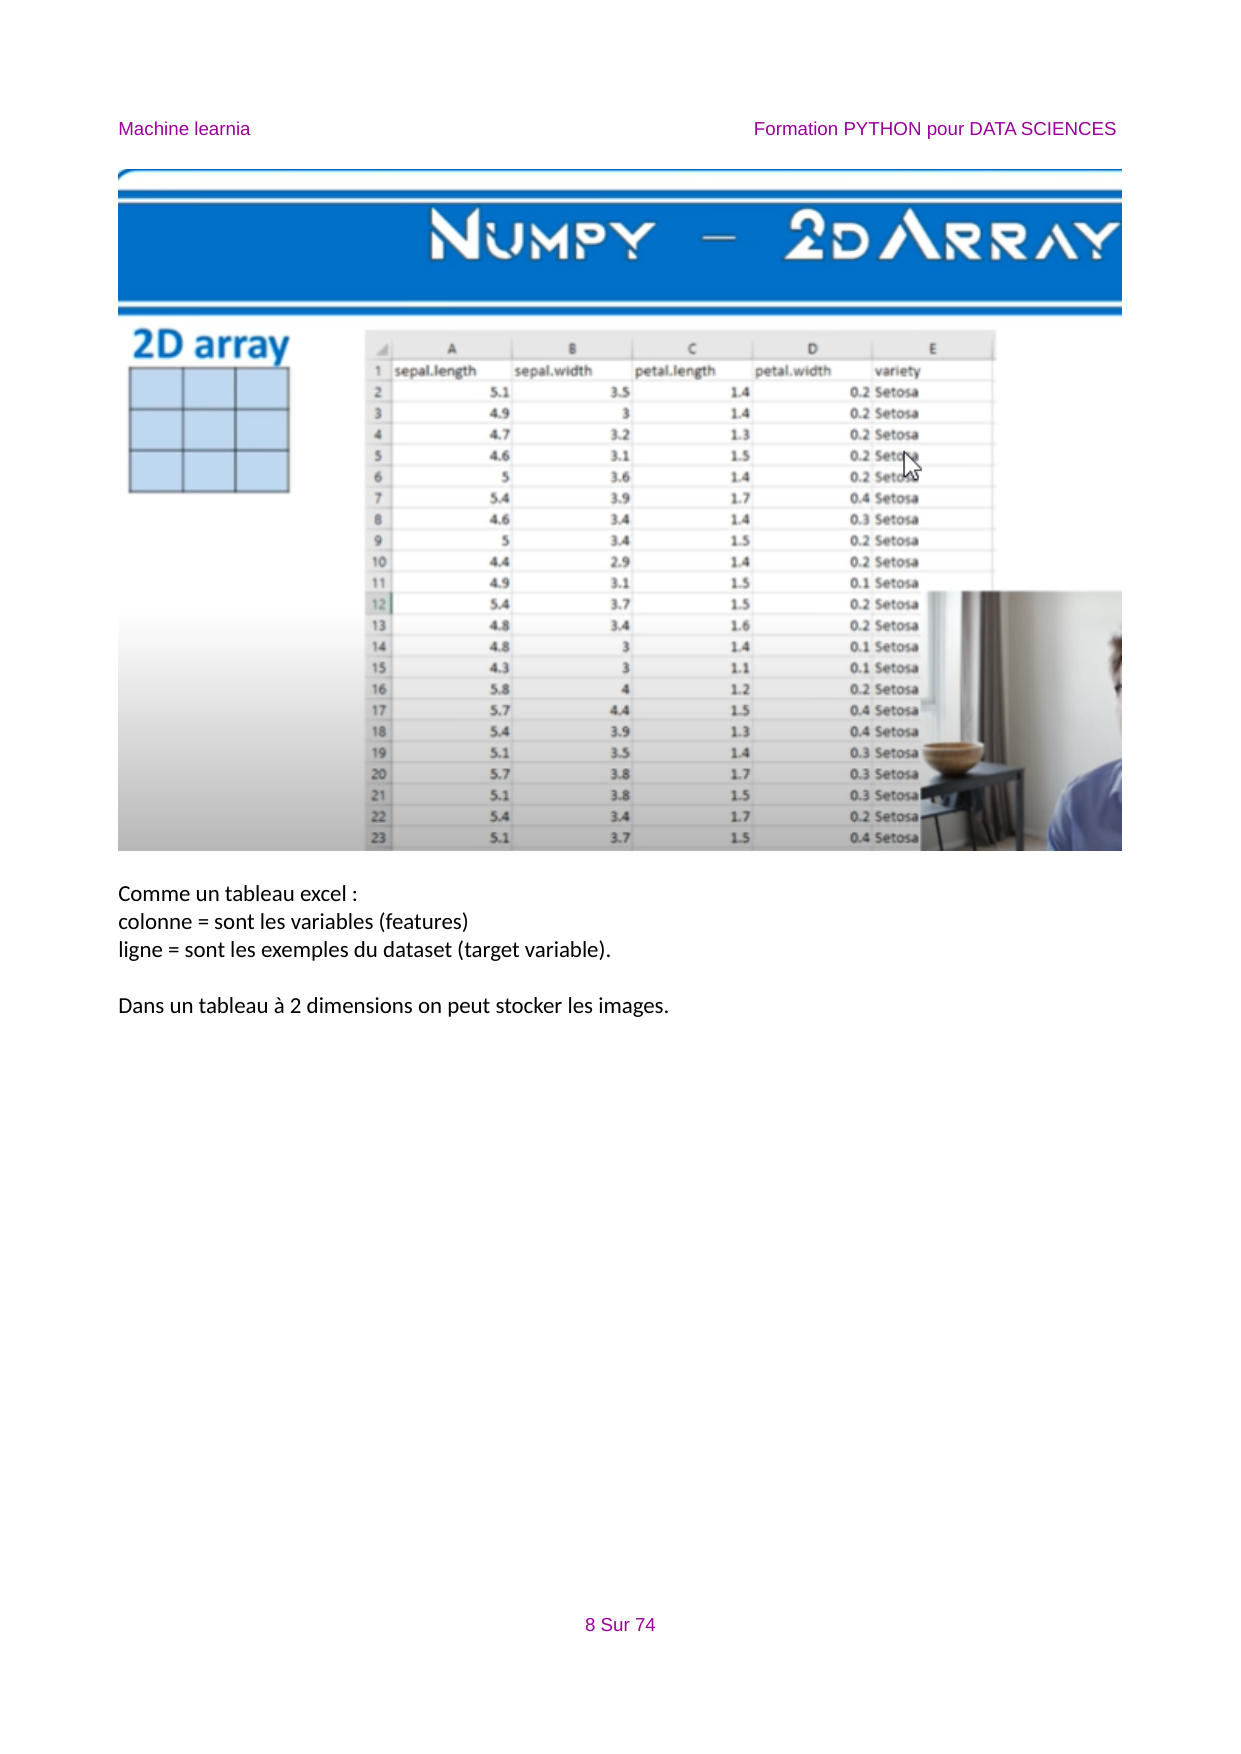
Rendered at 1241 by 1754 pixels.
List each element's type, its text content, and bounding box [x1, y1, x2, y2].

picture [118, 169, 1122, 851]
text Dans un tableau à 2 dimensions on peut stocker les images. [118, 991, 1122, 1019]
text colonne = sont les variables (features) [118, 907, 1122, 935]
text Comme un tableau excel : [118, 879, 1122, 907]
text ligne = sont les exemples du dataset (target variable). [118, 935, 1122, 963]
